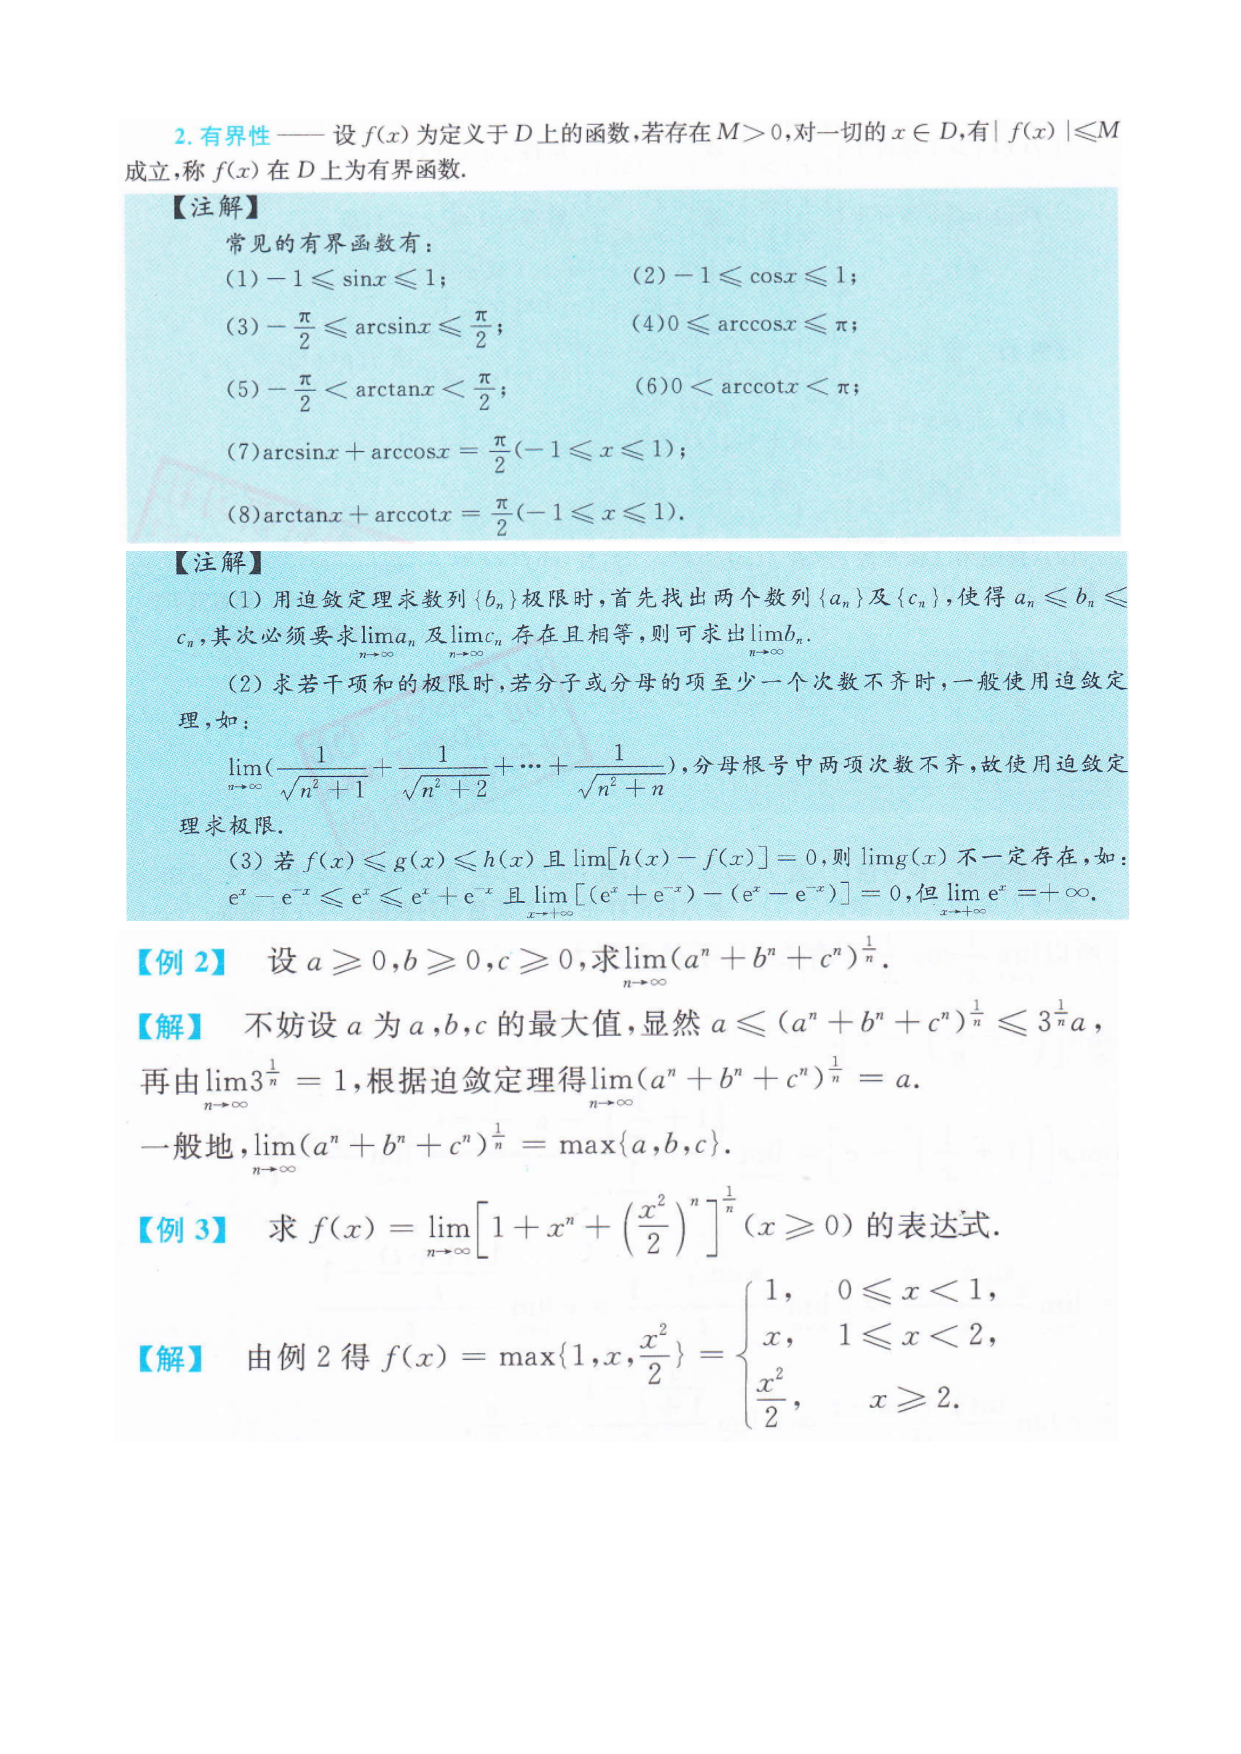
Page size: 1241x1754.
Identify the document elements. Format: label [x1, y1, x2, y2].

picture [126, 551, 1130, 921]
picture [115, 930, 1119, 1442]
picture [118, 118, 1123, 544]
